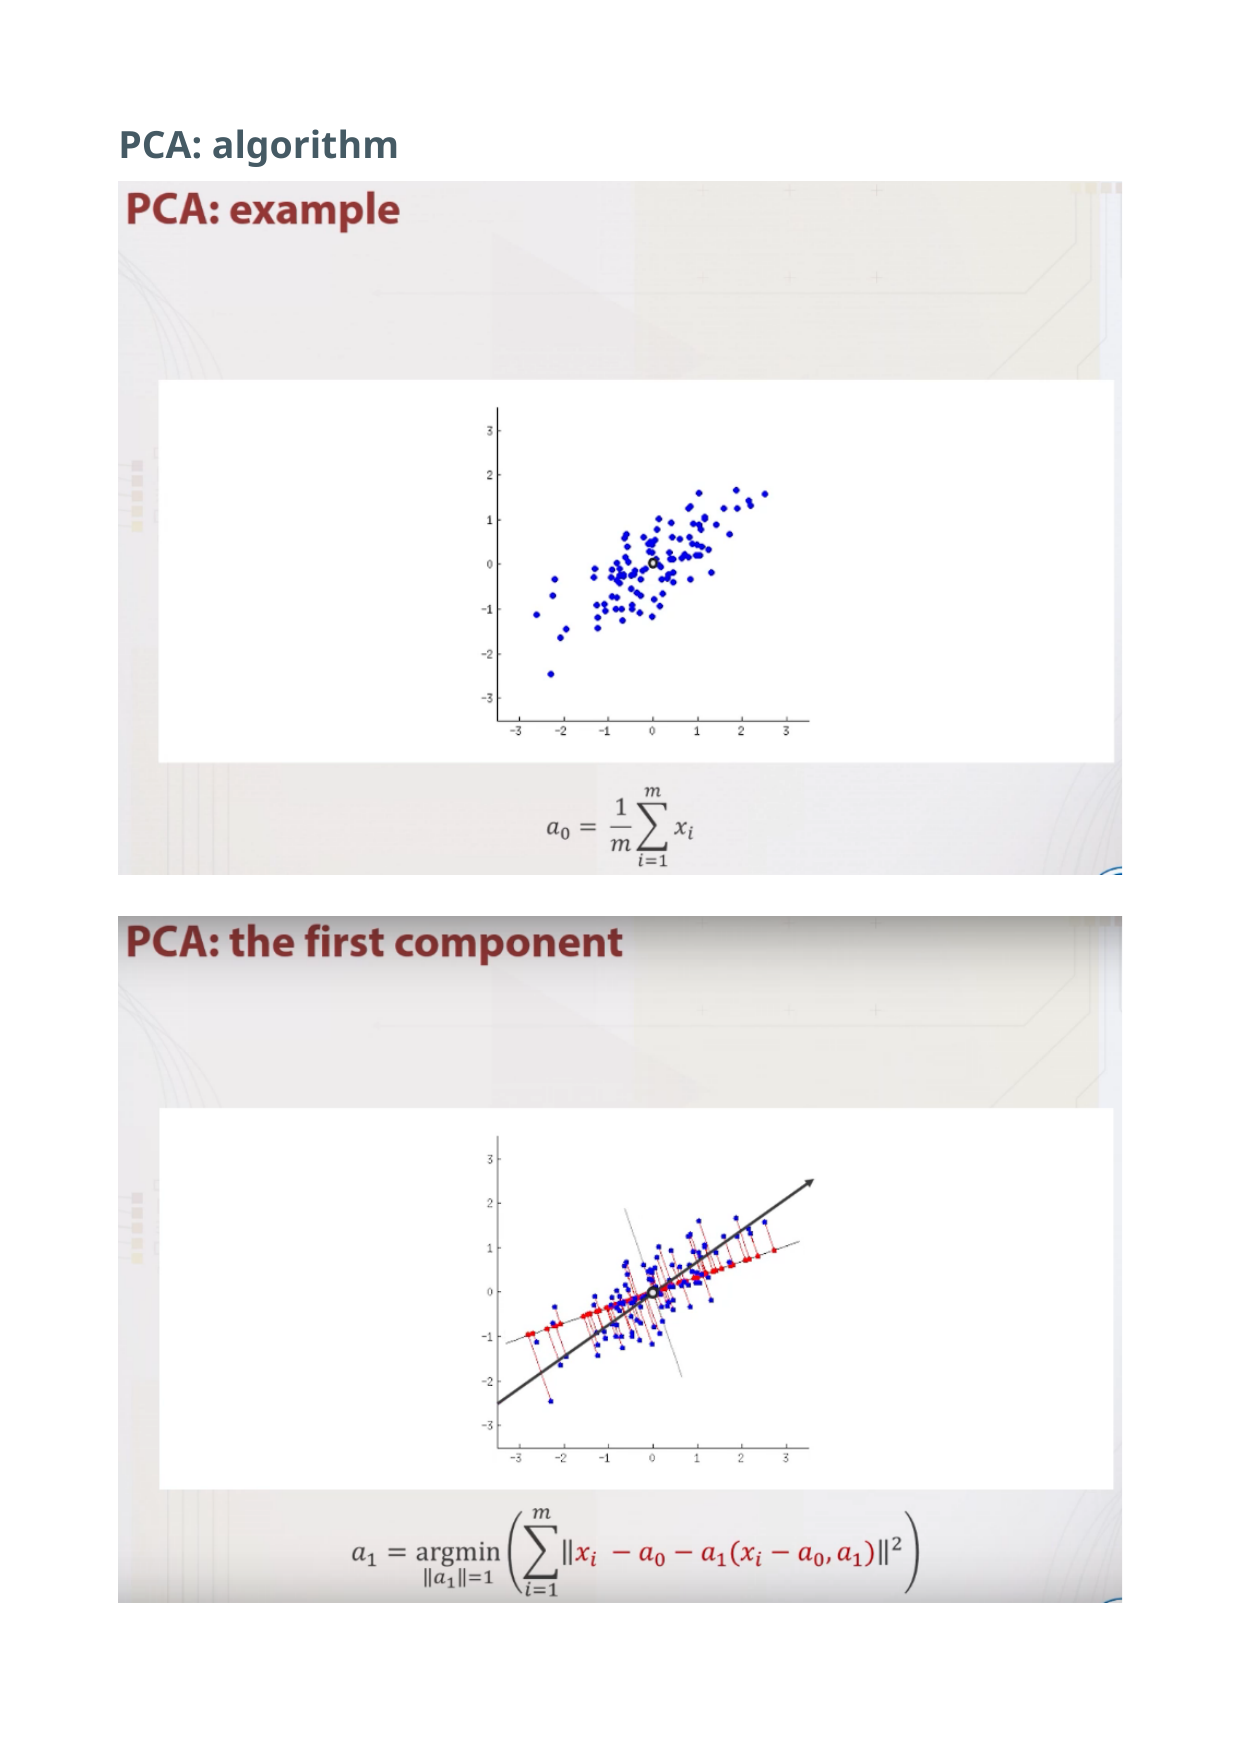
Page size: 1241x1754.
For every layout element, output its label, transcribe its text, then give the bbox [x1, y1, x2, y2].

subtitle PCA: algorithm [118, 118, 1122, 169]
picture [118, 916, 1123, 1603]
picture [118, 181, 1123, 875]
